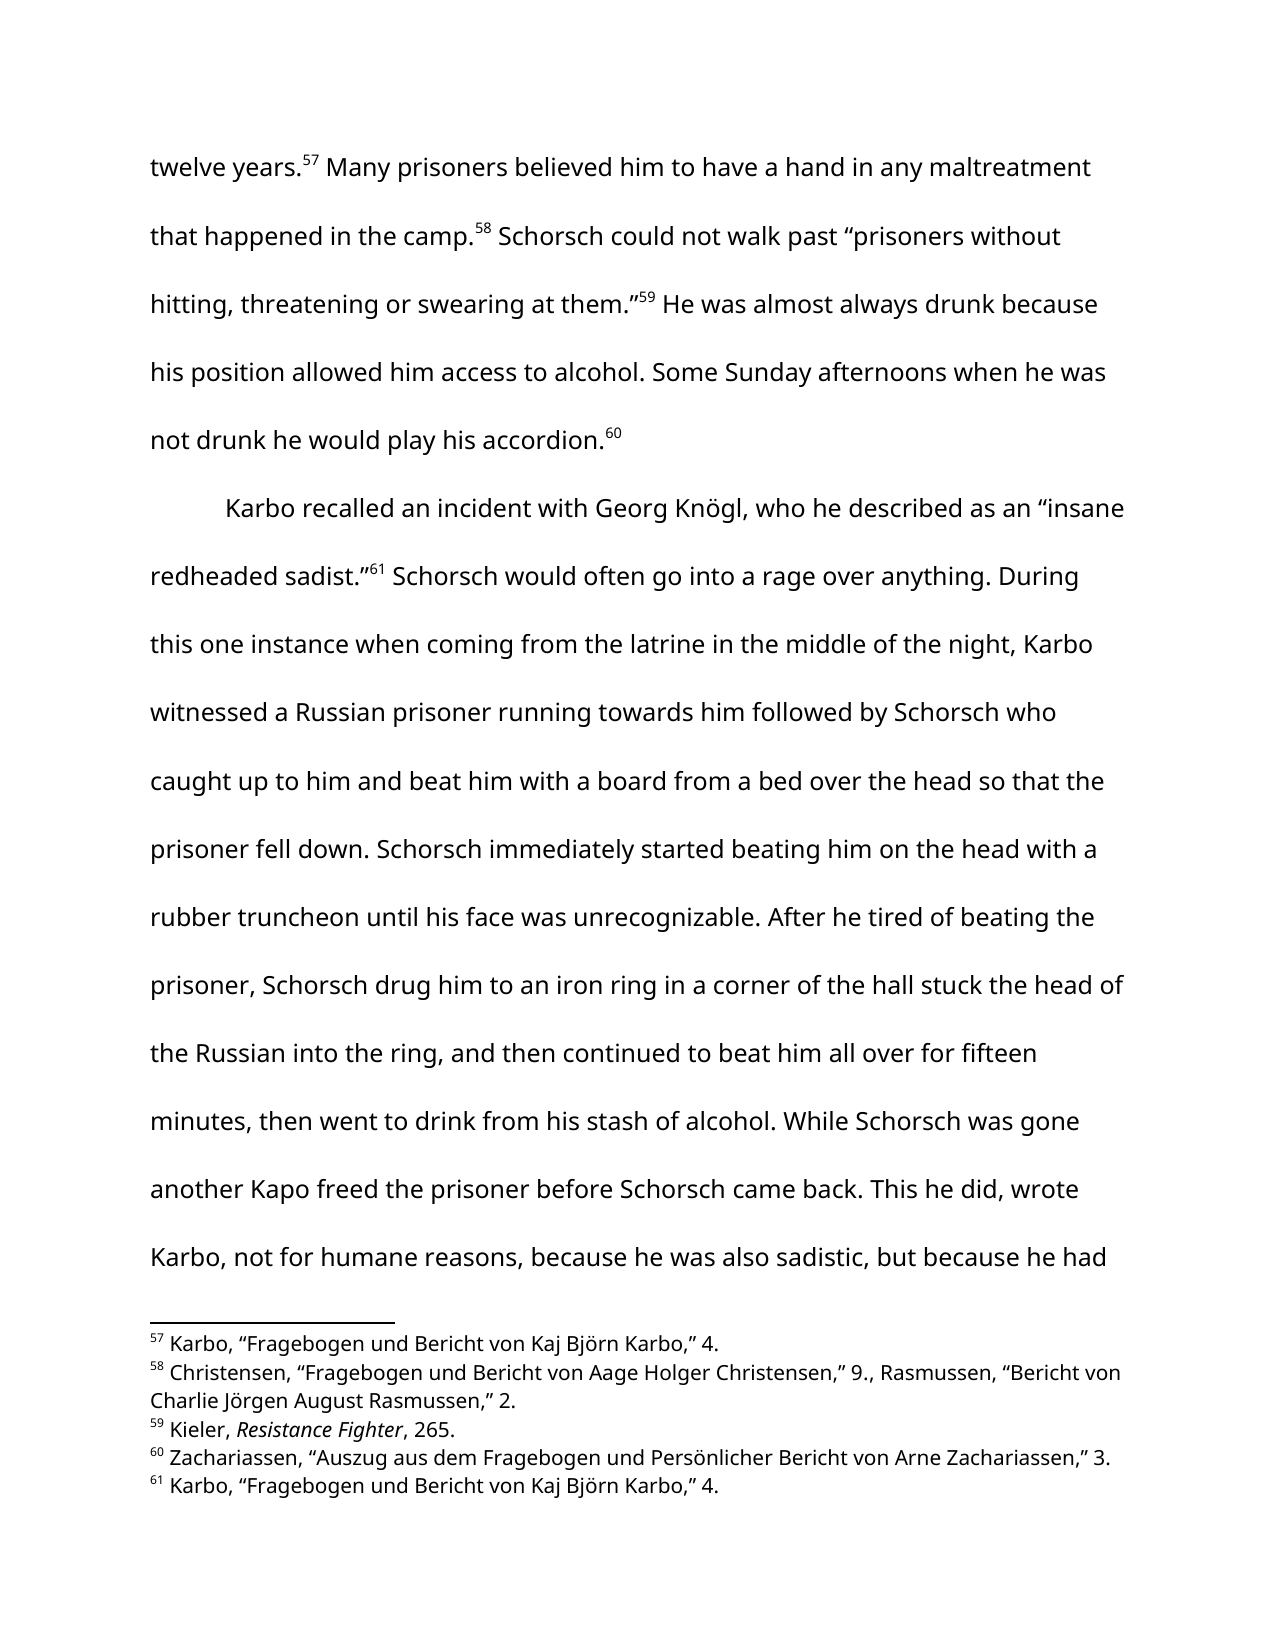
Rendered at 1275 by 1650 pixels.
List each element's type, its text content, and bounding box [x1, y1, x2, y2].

text Karbo, “Fragebogen und Bericht von Kaj Björn Karbo,” 4. [150, 1472, 1125, 1500]
text Karbo, “Fragebogen und Bericht von Kaj Björn Karbo,” 4. [150, 1329, 1125, 1358]
text Karbo recalled an incident with Georg Knögl, who he described as an “insane redheaded sadist.” Schorsch would often go into a rage over anything. During this one instance when coming from the latrine in the middle of the night, Karbo witnessed a Russian prisoner running towards him followed by Schorsch who caught up to him and beat him with a board from a bed over the head so that the prisoner fell down. Schorsch immediately started beating him on the head with a rubber truncheon until his face was unrecognizable. After he tired of beating the prisoner, Schorsch drug him to an iron ring in a corner of the hall stuck the head of the Russian into the ring, and then continued to beat him all over for fifteen minutes, then went to drink from his stash of alcohol. While Schorsch was gone another Kapo freed the prisoner before Schorsch came back. This he did, wrote Karbo, not for humane reasons, because he was also sadistic, but because he had [150, 491, 1125, 1274]
text Zachariassen, “Auszug aus dem Fragebogen und Persönlicher Bericht von Arne Zachariassen,” 3. [150, 1443, 1125, 1472]
text Christensen, “Fragebogen und Bericht von Aage Holger Christensen,” 9., Rasmussen, “Bericht von Charlie Jörgen August Rasmussen,” 2. [150, 1358, 1125, 1415]
text Kieler, Resistance Fighter, 265. [150, 1415, 1125, 1443]
text twelve years. Many prisoners believed him to have a hand in any maltreatment that happened in the camp. Schorsch could not walk past “prisoners without hitting, threatening or swearing at them.” He was almost always drunk because his position allowed him access to alcohol. Some Sunday afternoons when he was not drunk he would play his accordion. [150, 150, 1125, 457]
